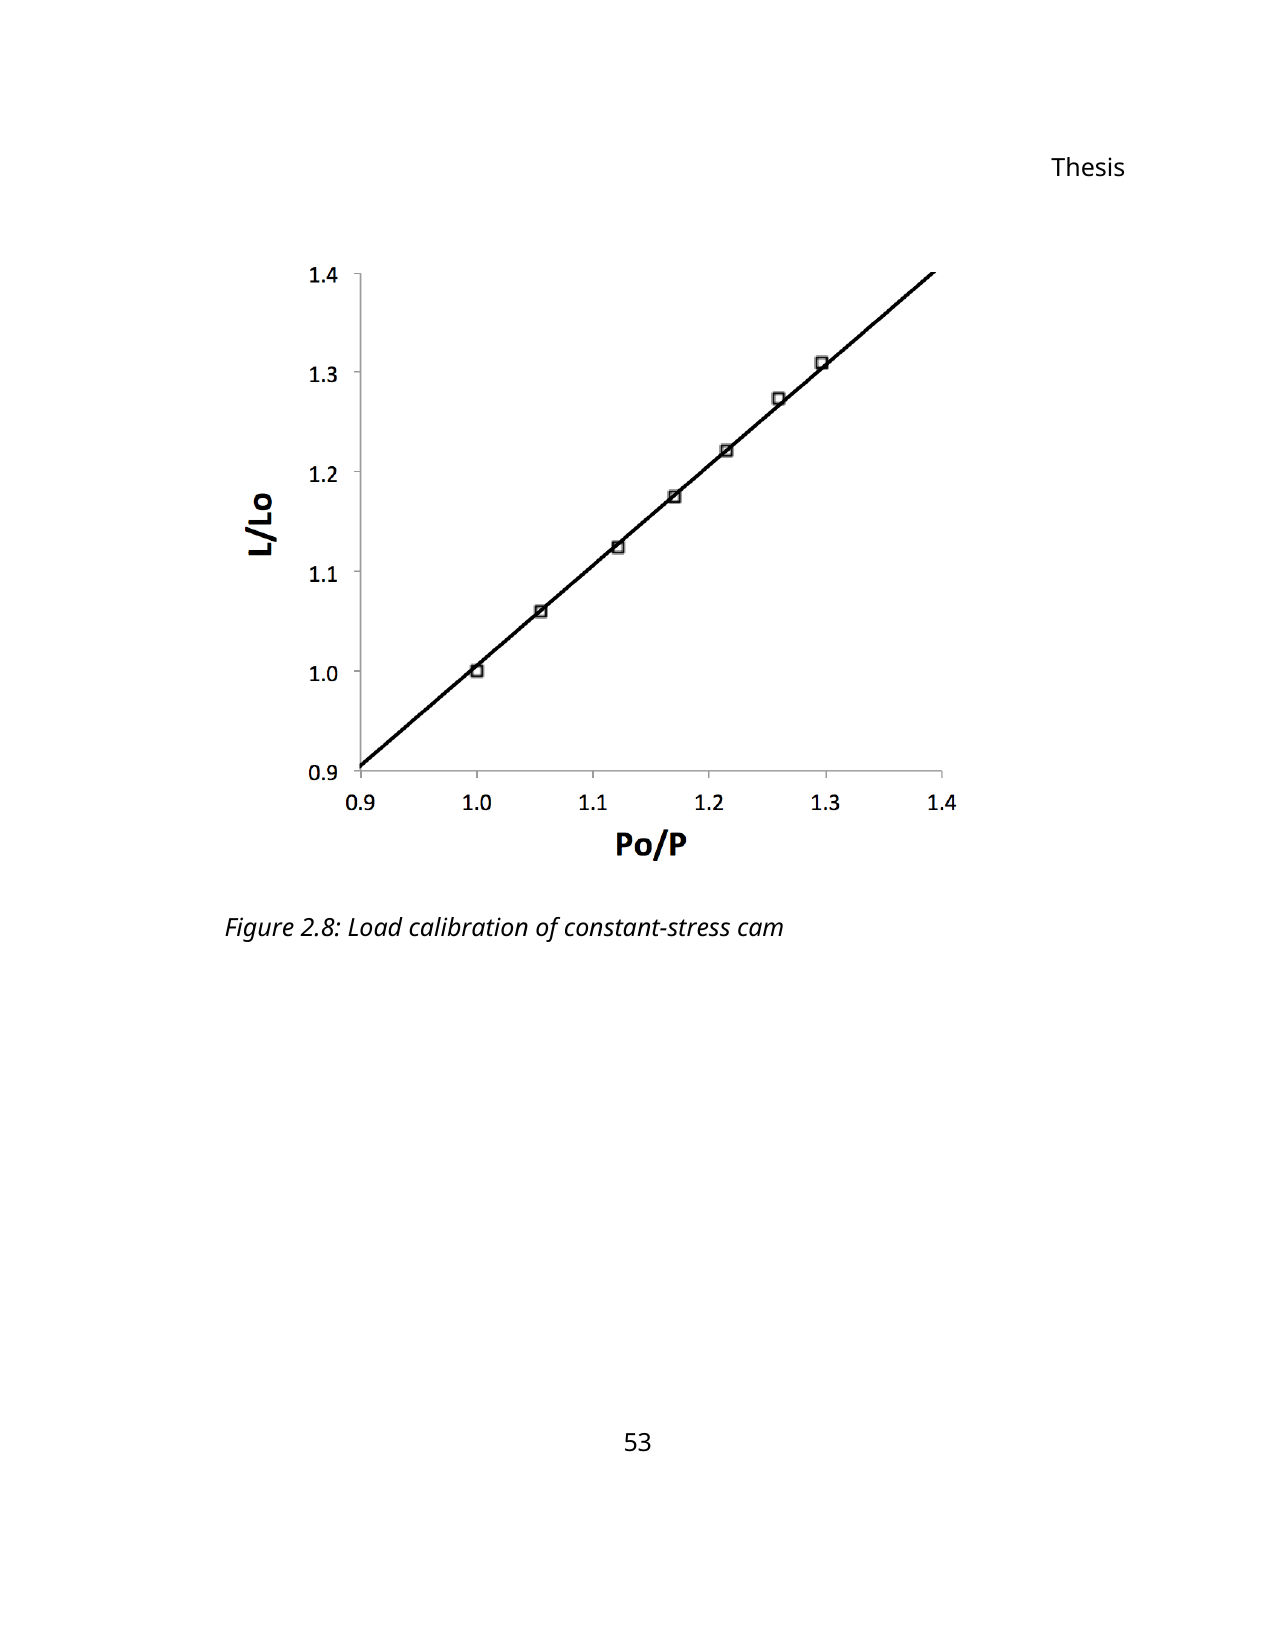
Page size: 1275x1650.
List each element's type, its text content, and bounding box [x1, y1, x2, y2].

picture [224, 225, 970, 876]
text Figure 2.8: Load calibration of constant-stress cam [224, 909, 1125, 943]
